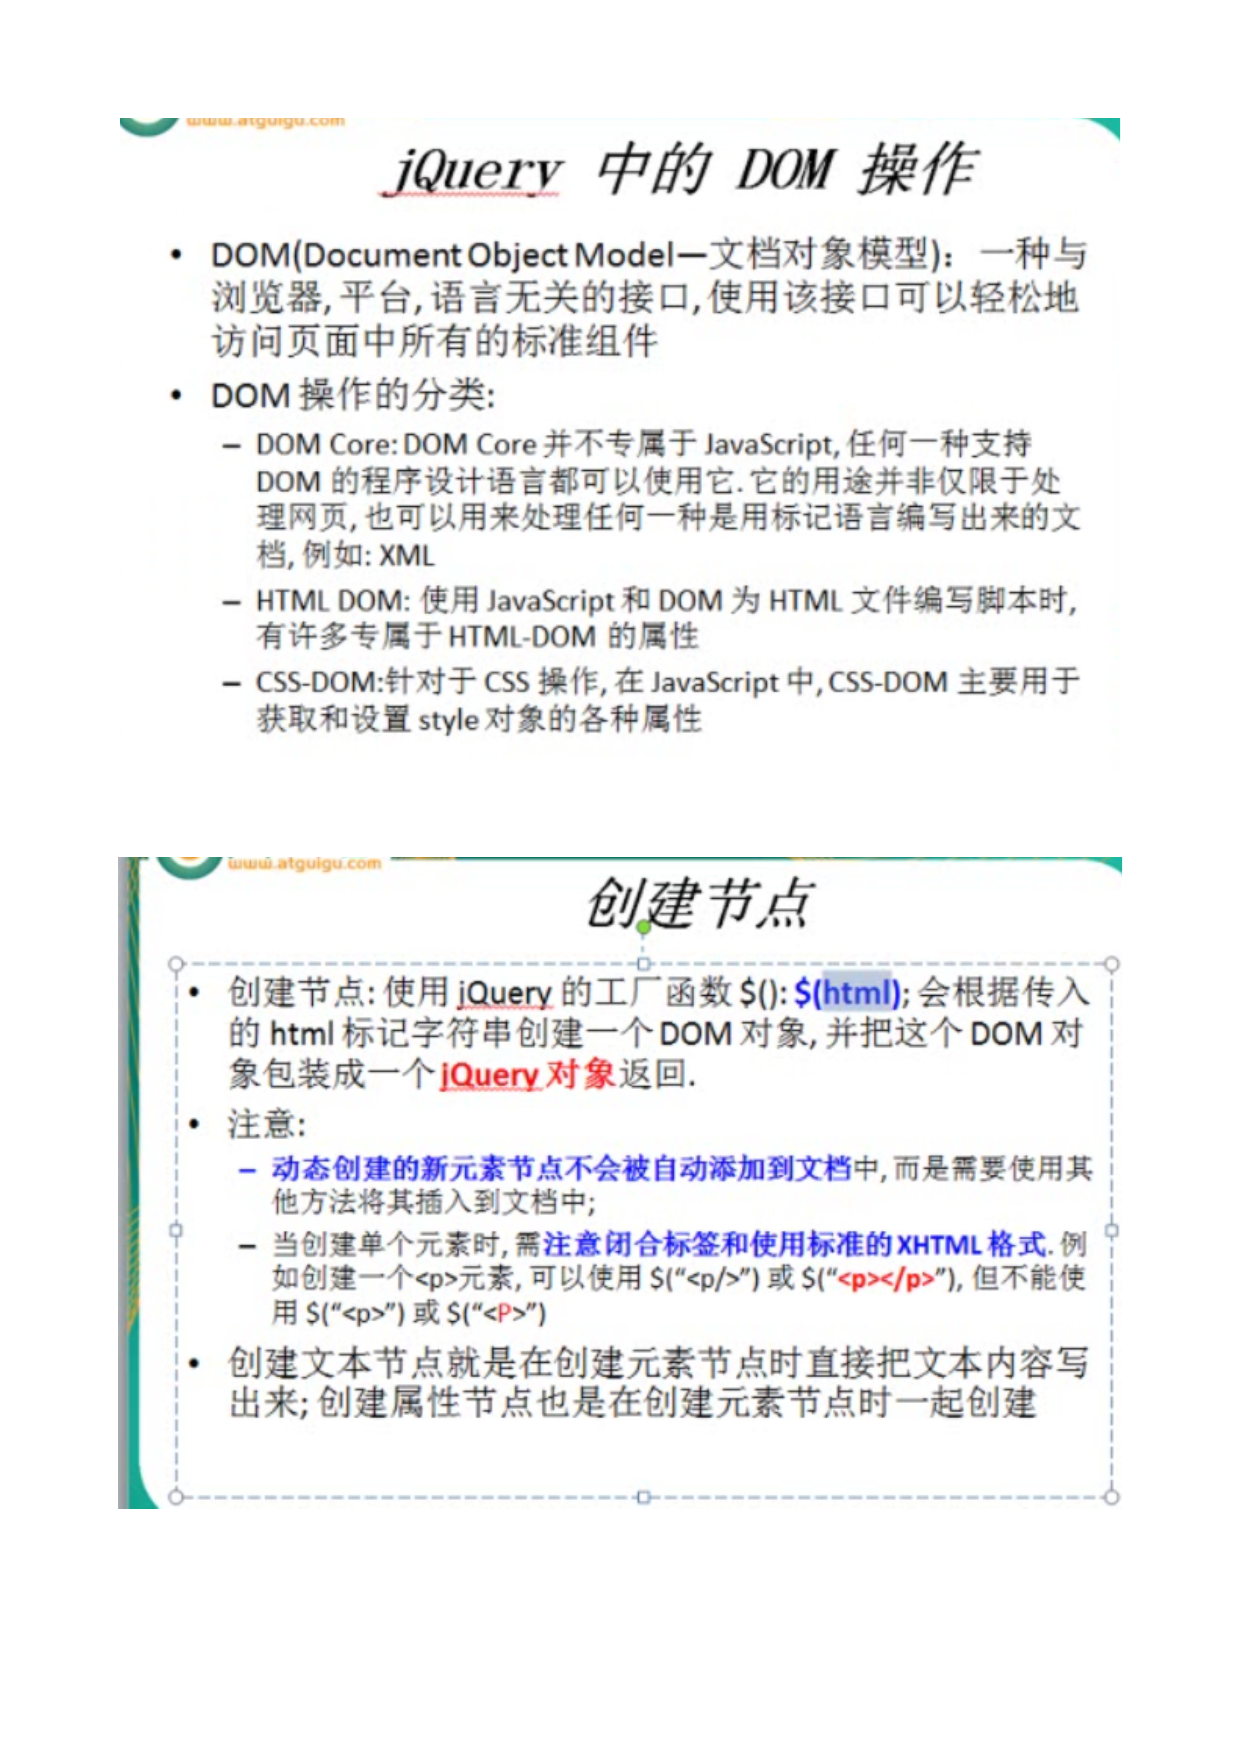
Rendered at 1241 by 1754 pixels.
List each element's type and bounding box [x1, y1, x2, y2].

picture [118, 857, 1123, 1509]
picture [120, 118, 1121, 772]
